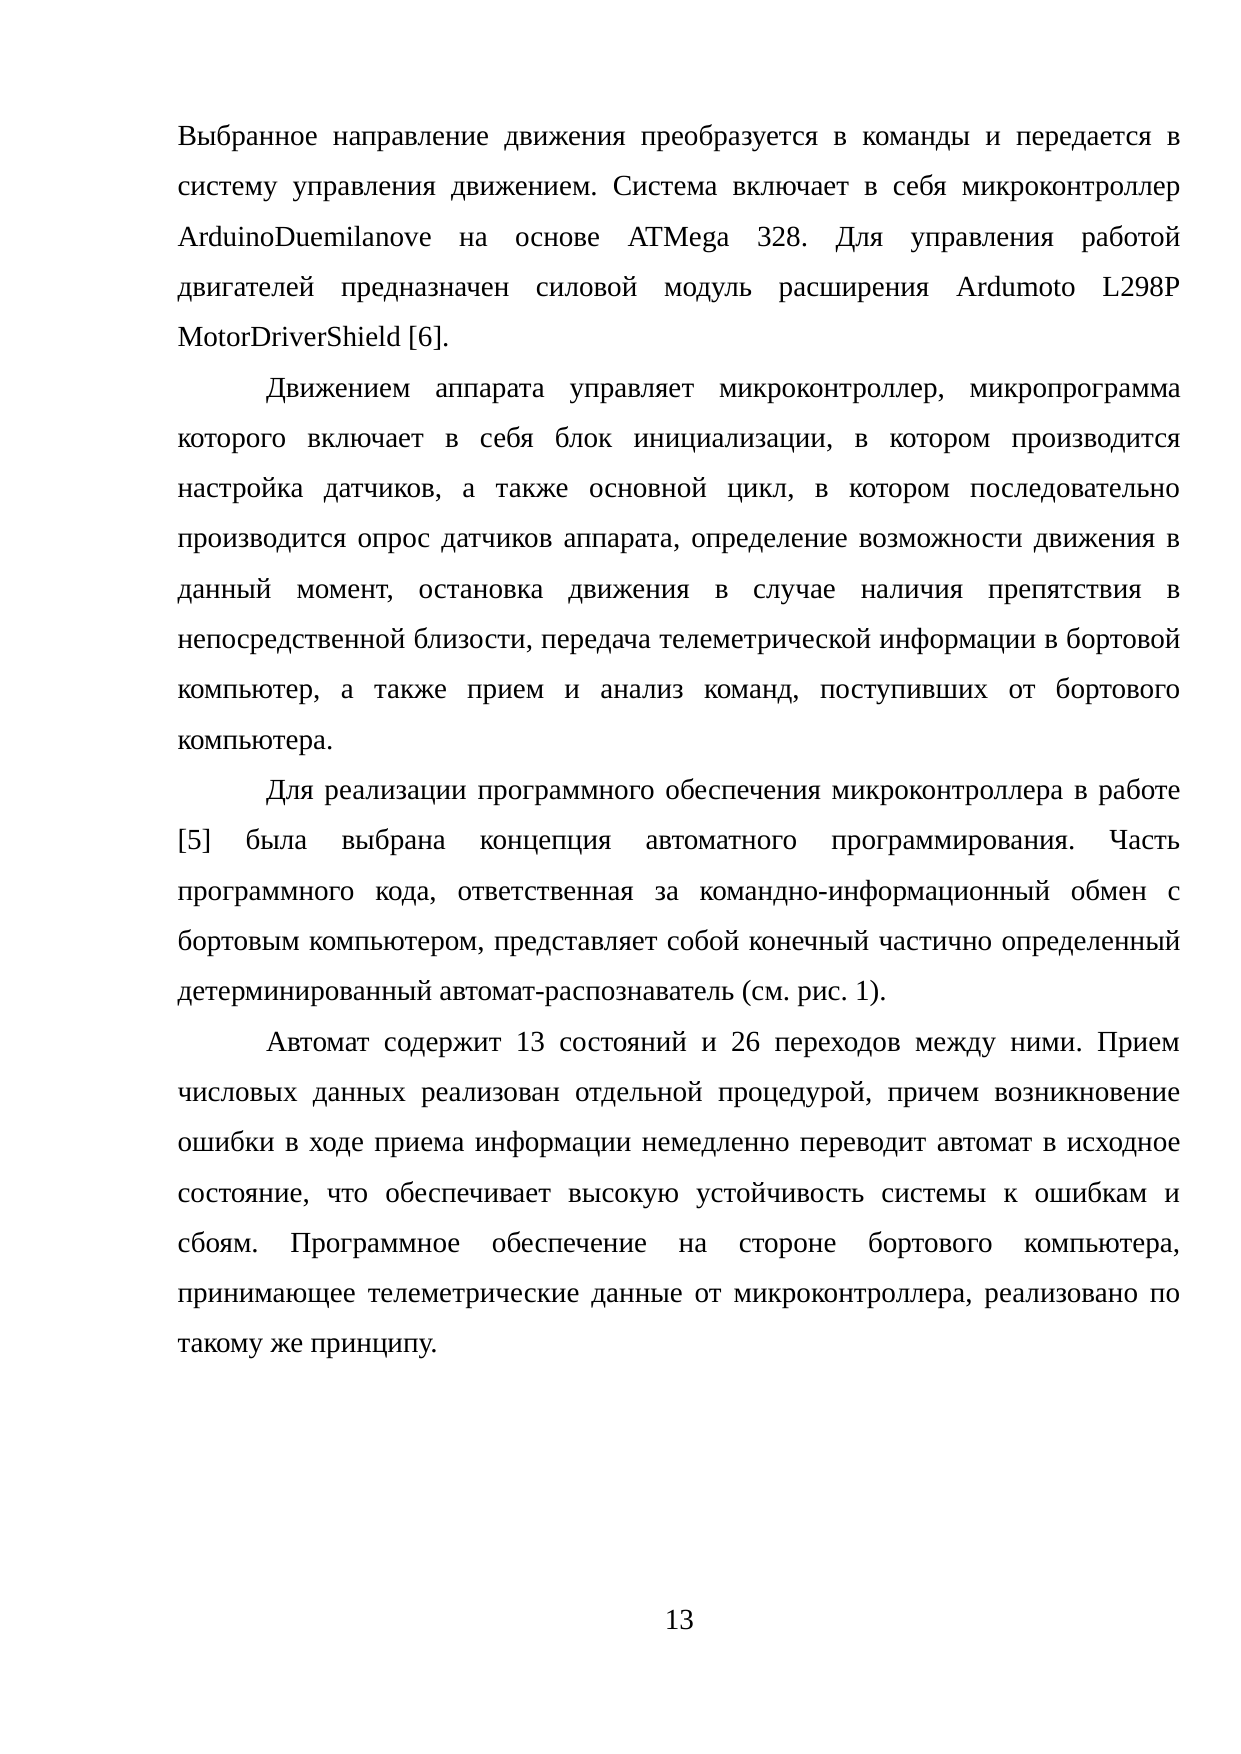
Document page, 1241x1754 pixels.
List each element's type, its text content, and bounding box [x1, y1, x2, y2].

text Движением аппарата управляет микроконтроллер, микропрограмма которого включает в себя блок инициализации, в котором производится настройка датчиков, а также основной цикл, в котором последовательно производится опрос датчиков аппарата, определение возможности движения в данный момент, остановка движения в случае наличия препятствия в непосредственной близости, передача телеметрической информации в бортовой компьютер, а также прием и анализ команд, поступивших от бортового компьютера. [177, 370, 1181, 755]
text Выбранное направление движения преобразуется в команды и передается в систему управления движением. Система включает в себя микроконтроллер ArduinoDuemilanove на основе ATMega 328. Для управления работой двигателей предназначен силовой модуль расширения Ardumoto L298P MotorDriverShield [6]. [177, 118, 1181, 353]
text Для реализации программного обеспечения микроконтроллера в работе [5] была выбрана концепция автоматного программирования. Часть программного кода, ответственная за командно-информационный обмен с бортовым компьютером, представляет собой конечный частично определенный детерминированный автомат-распознаватель (см. рис. 1). [177, 772, 1181, 1007]
text Автомат содержит 13 состояний и 26 переходов между ними. Прием числовых данных реализован отдельной процедурой, причем возникновение ошибки в ходе приема информации немедленно переводит автомат в исходное состояние, что обеспечивает высокую устойчивость системы к ошибкам и сбоям. Программное обеспечение на стороне бортового компьютера, принимающее телеметрические данные от микроконтроллера, реализовано по такому же принципу. [177, 1024, 1181, 1359]
